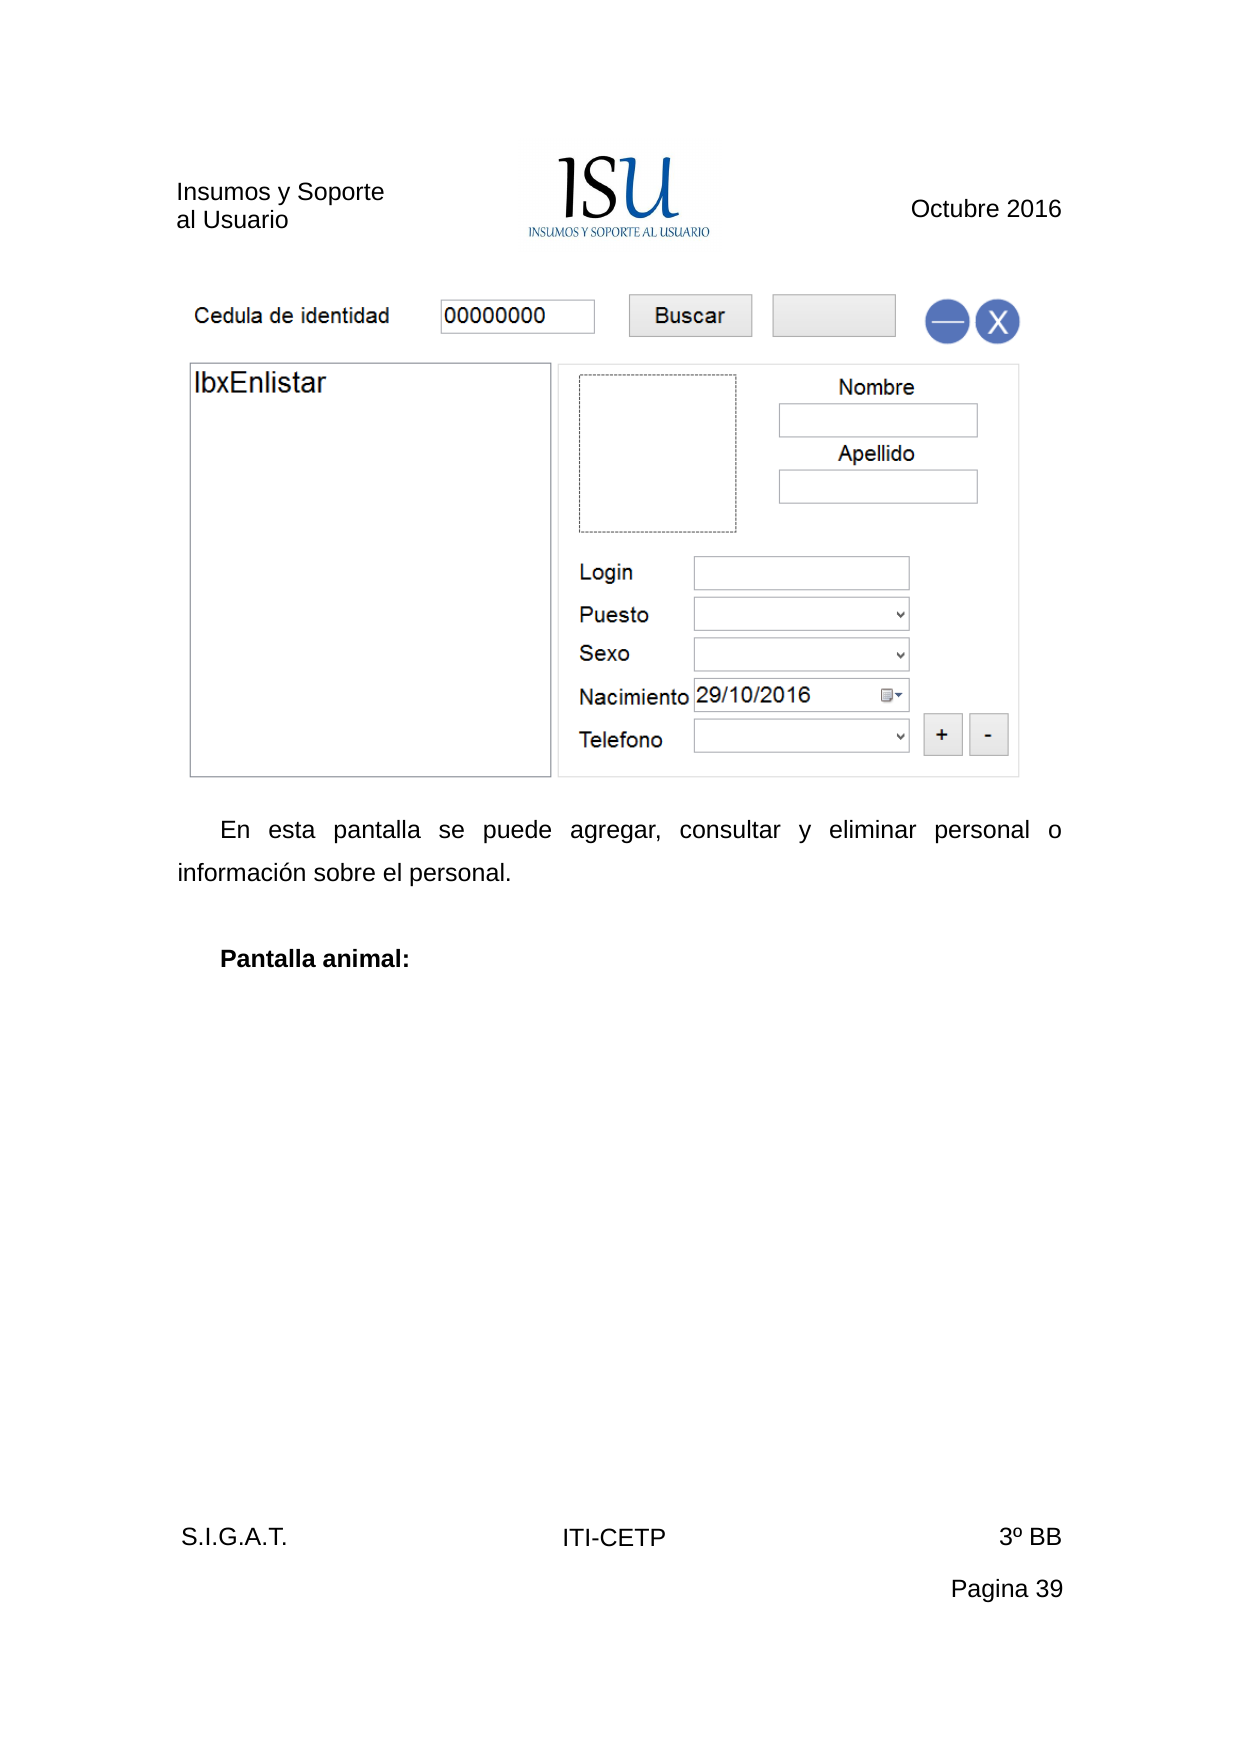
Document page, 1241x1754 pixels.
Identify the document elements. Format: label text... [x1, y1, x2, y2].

picture [517, 138, 723, 252]
text [177, 270, 1063, 290]
text Pantalla animal: [177, 944, 1063, 973]
text En esta pantalla se puede agregar, consultar y eliminar personal o información sobre el personal. [177, 801, 1063, 887]
